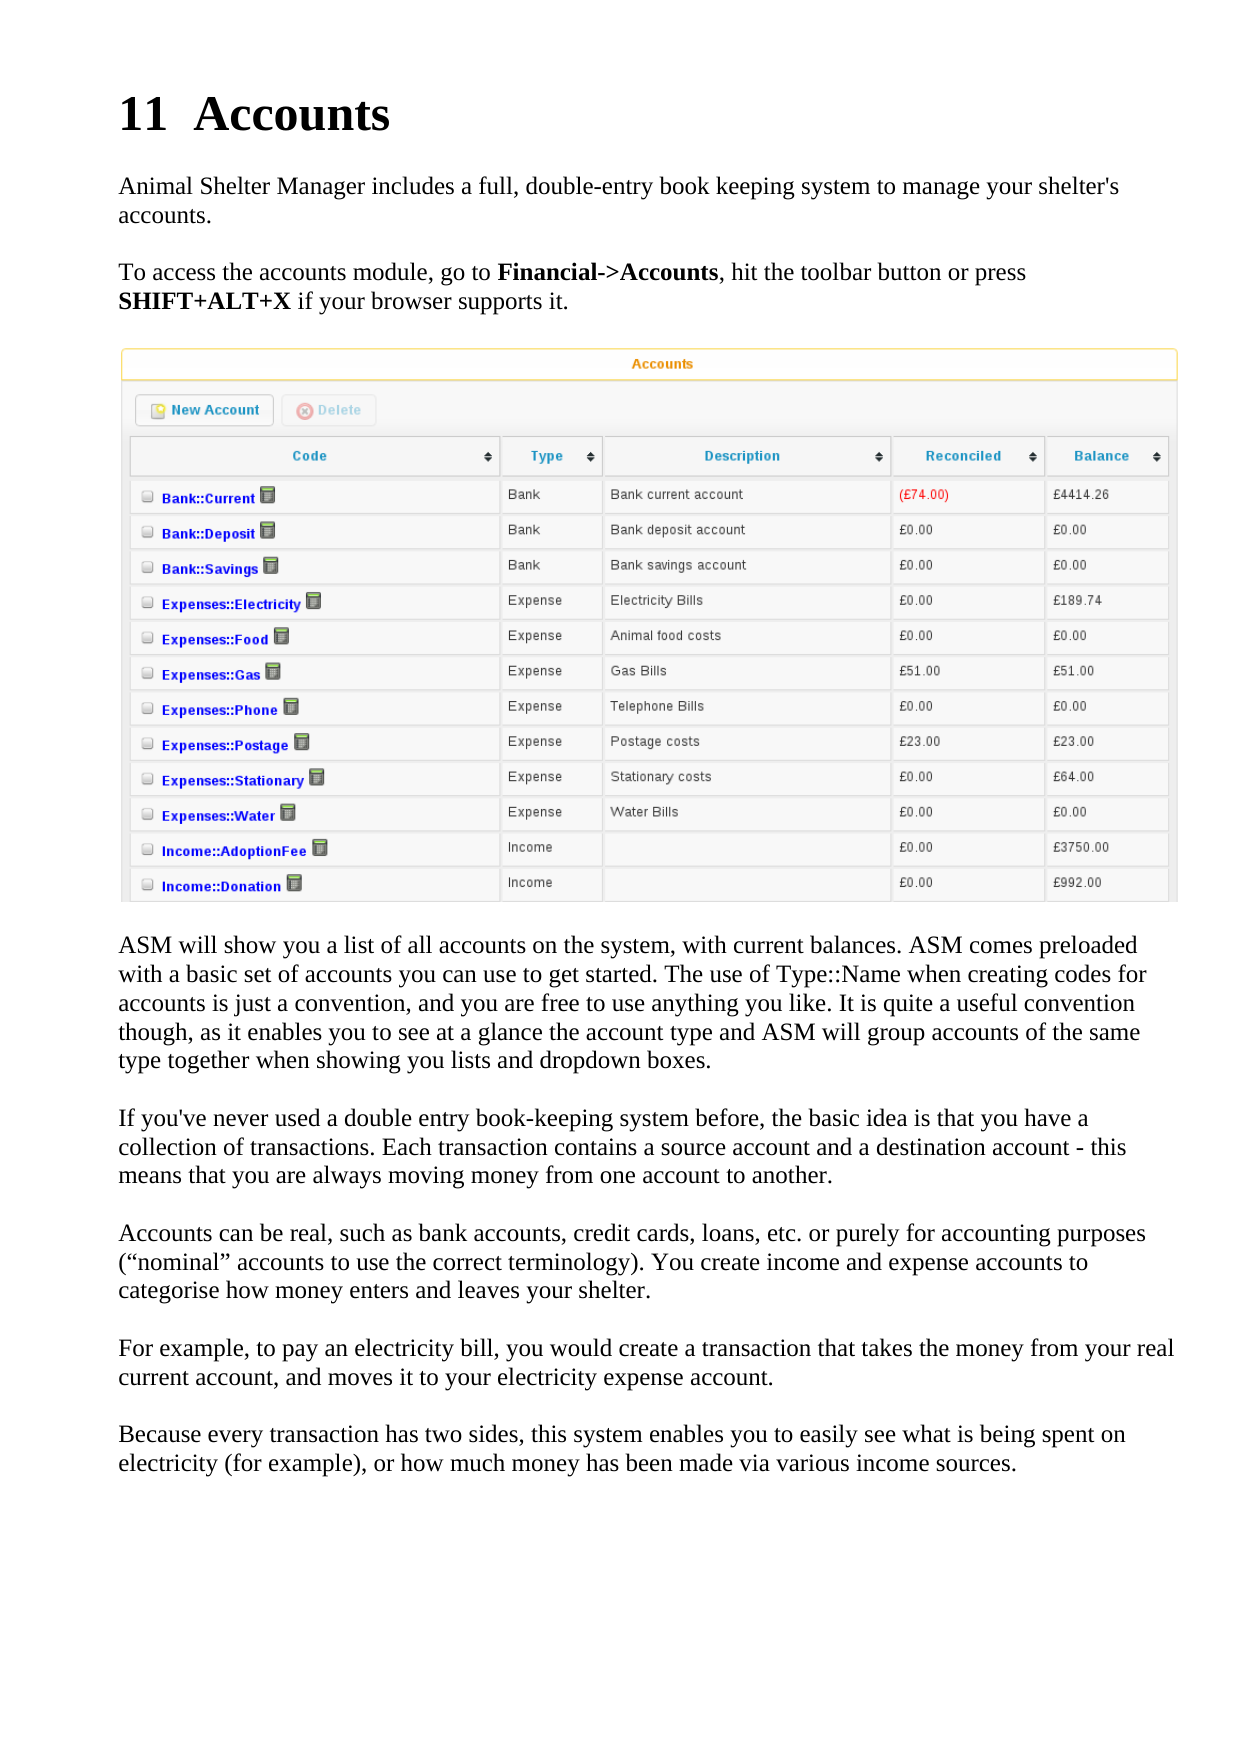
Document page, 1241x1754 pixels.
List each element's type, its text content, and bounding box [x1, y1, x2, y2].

text Animal Shelter Manager includes a full, double-entry book keeping system to manage your shelter's accounts. [118, 171, 1181, 228]
text Because every transaction has two sides, this system enables you to easily see what is being spent on electricity (for example), or how much money has been made via various income sources. [118, 1419, 1181, 1477]
text Accounts can be real, such as bank accounts, credit cards, loans, etc. or purely for accounting purposes (“nominal” accounts to use the correct terminology). You create income and expense accounts to categorise how money enters and leaves your shelter. [118, 1218, 1181, 1304]
text For example, to pay an electricity bill, you would create a transaction that takes the money from your real current account, and moves it to your electricity expense account. [118, 1333, 1181, 1390]
picture [118, 343, 1182, 902]
text To access the accounts module, go to Financial->Accounts, hit the toolbar button or press SHIFT+ALT+X if your browser supports it. [118, 257, 1181, 315]
text ASM will show you a list of all accounts on the system, with current balances. ASM comes preloaded with a basic set of accounts you can use to get started. The use of Type::Name when creating codes for accounts is just a convention, and you are free to use anything you like. It is quite a useful convention though, as it enables you to see at a glance the account type and ASM will group accounts of the same type together when showing you lists and dropdown boxes. [118, 930, 1181, 1074]
subtitle Accounts [118, 84, 1181, 142]
text If you've never used a double entry book-keeping system before, the basic idea is that you have a collection of transactions. Each transaction contains a source account and a destination account - this means that you are always moving money from one account to another. [118, 1103, 1181, 1189]
